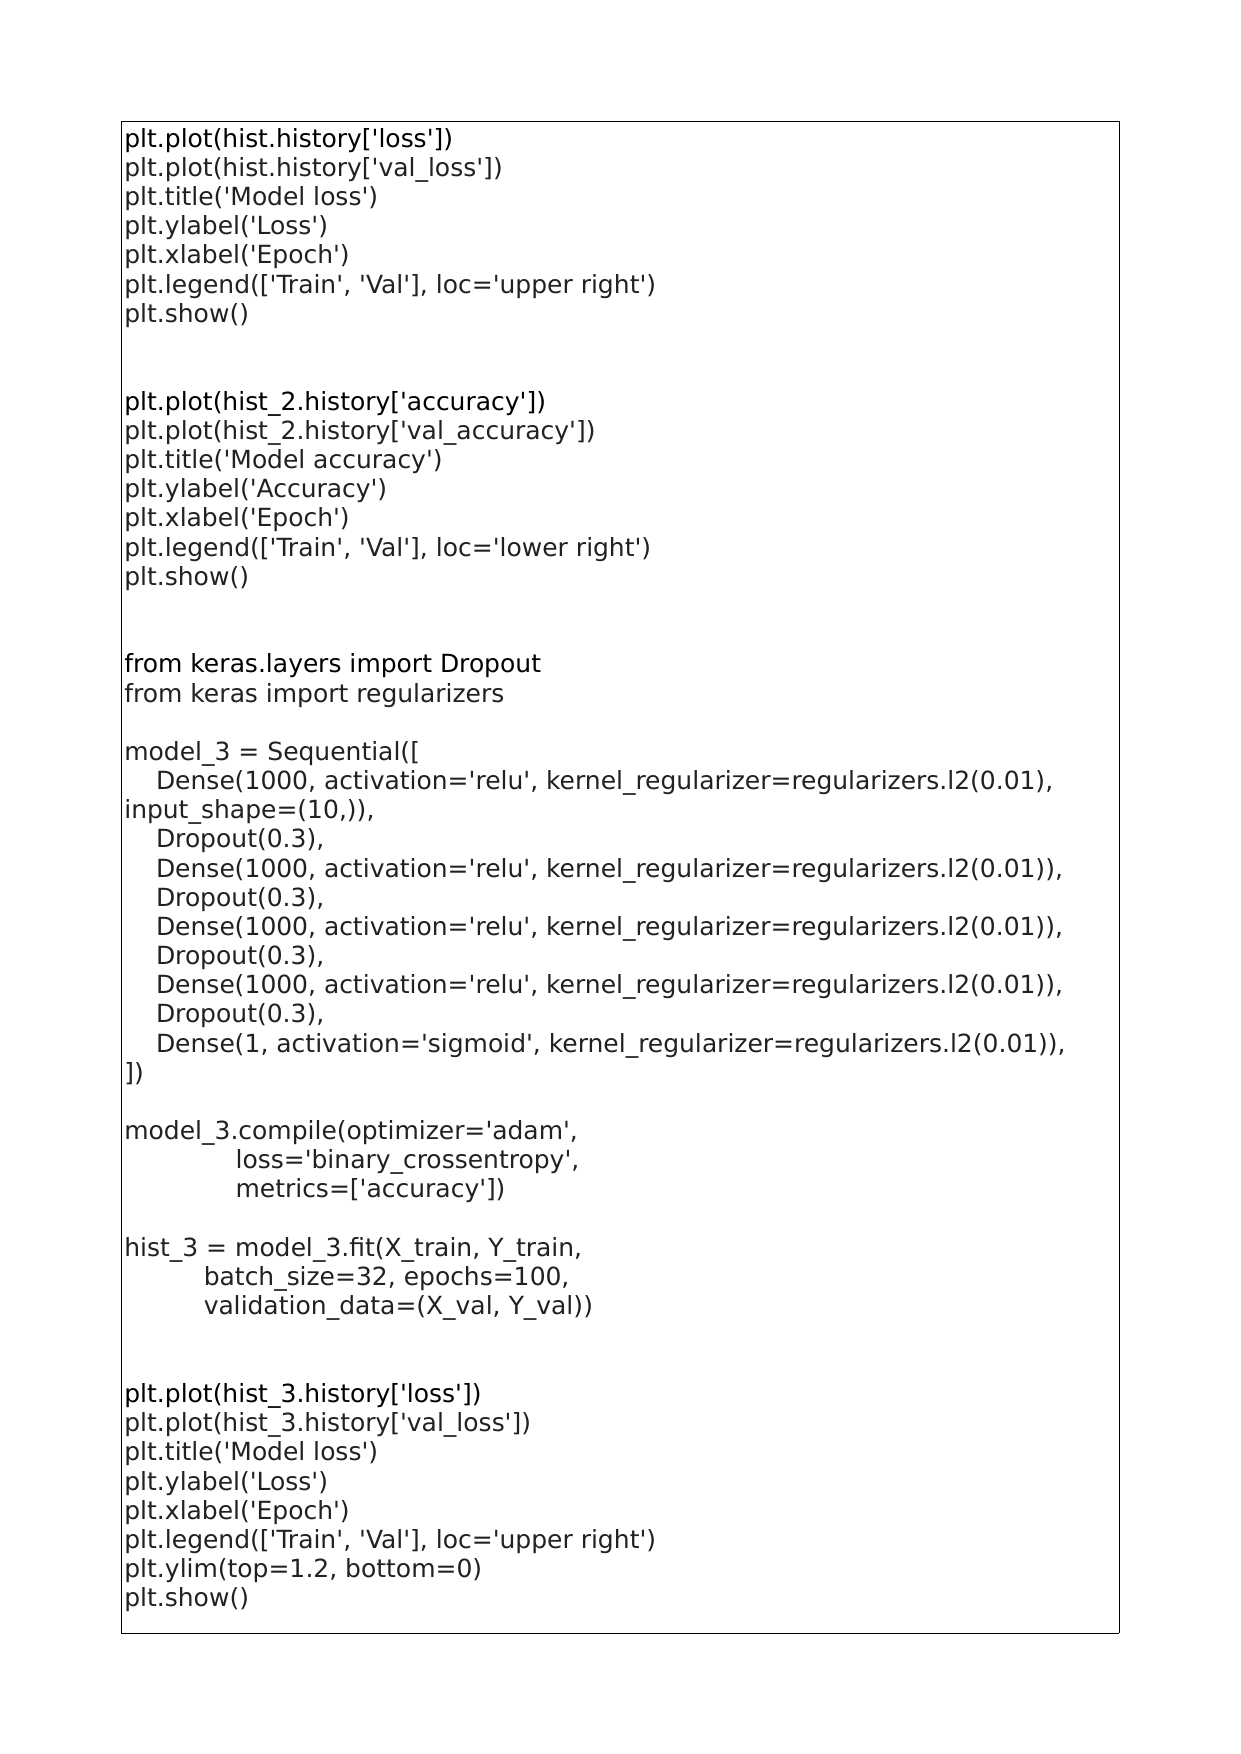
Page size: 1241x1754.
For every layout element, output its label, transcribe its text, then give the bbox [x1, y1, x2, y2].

text from keras import regularizers [124, 679, 1116, 708]
text metrics=['accuracy']) [124, 1175, 1116, 1204]
text model_3.compile(optimizer='adam', [124, 1116, 1116, 1146]
text plt.xlabel('Epoch') [124, 503, 1116, 533]
text plt.xlabel('Epoch') [124, 241, 1116, 270]
text ]) [124, 1058, 1116, 1087]
text Dense(1, activation='sigmoid', kernel_regularizer=regularizers.l2(0.01)), [124, 1029, 1116, 1058]
text Dense(1000, activation='relu', kernel_regularizer=regularizers.l2(0.01)), [124, 912, 1116, 941]
text plt.ylabel('Loss') [124, 212, 1116, 241]
text plt.plot(hist_2.history['val_accuracy']) [124, 416, 1116, 445]
text plt.plot(hist_3.history['loss']) [124, 1379, 1116, 1408]
text plt.title('Model loss') [124, 1437, 1116, 1467]
text batch_size=32, epochs=100, [124, 1262, 1116, 1291]
text plt.plot(hist.history['val_loss']) [124, 153, 1116, 182]
text plt.ylabel('Accuracy') [124, 474, 1116, 503]
text Dropout(0.3), [124, 941, 1116, 971]
text Dense(1000, activation='relu', kernel_regularizer=regularizers.l2(0.01)), [124, 854, 1116, 883]
text plt.title('Model accuracy') [124, 445, 1116, 474]
text Dense(1000, activation='relu', kernel_regularizer=regularizers.l2(0.01)), [124, 971, 1116, 1000]
text plt.show() [124, 562, 1116, 591]
text plt.xlabel('Epoch') [124, 1496, 1116, 1525]
text validation_data=(X_val, Y_val)) [124, 1291, 1116, 1321]
text plt.legend(['Train', 'Val'], loc='upper right') [124, 270, 1116, 299]
text plt.plot(hist_3.history['val_loss']) [124, 1408, 1116, 1437]
text from keras.layers import Dropout [124, 650, 1116, 679]
text Dropout(0.3), [124, 825, 1116, 854]
text Dropout(0.3), [124, 1000, 1116, 1029]
text plt.legend(['Train', 'Val'], loc='upper right') [124, 1525, 1116, 1554]
text model_3 = Sequential([ [124, 737, 1116, 766]
text plt.ylim(top=1.2, bottom=0) [124, 1554, 1116, 1583]
text plt.legend(['Train', 'Val'], loc='lower right') [124, 533, 1116, 562]
text Dense(1000, activation='relu', kernel_regularizer=regularizers.l2(0.01), input_shape=(10,)), [124, 766, 1116, 825]
text plt.plot(hist.history['loss']) [124, 124, 1116, 153]
text plt.ylabel('Loss') [124, 1467, 1116, 1496]
text Dropout(0.3), [124, 883, 1116, 912]
text plt.show() [124, 1583, 1116, 1612]
text hist_3 = model_3.fit(X_train, Y_train, [124, 1233, 1116, 1262]
text plt.plot(hist_2.history['accuracy']) [124, 387, 1116, 416]
text plt.title('Model loss') [124, 182, 1116, 212]
text plt.show() [124, 299, 1116, 328]
text loss='binary_crossentropy', [124, 1146, 1116, 1175]
